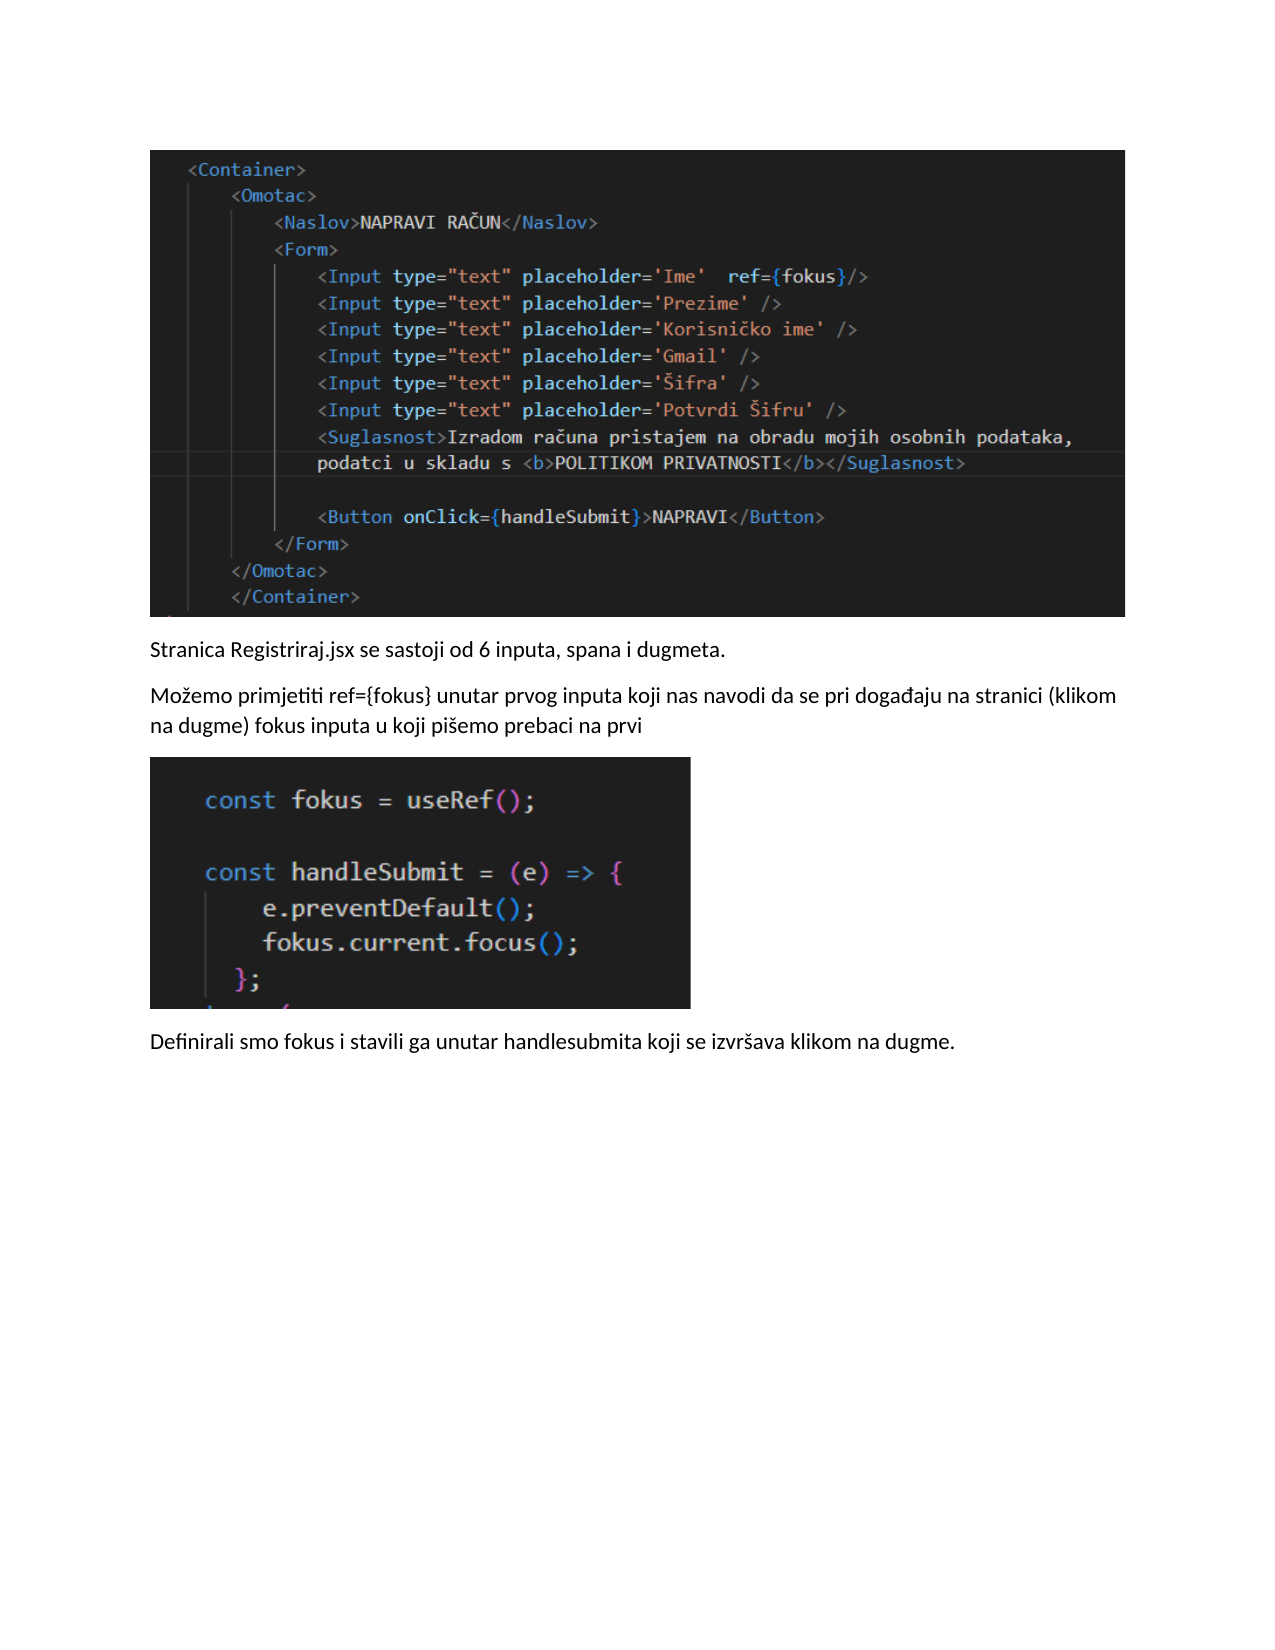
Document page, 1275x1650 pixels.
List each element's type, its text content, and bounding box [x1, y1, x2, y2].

text Stranica Registriraj.jsx se sastoji od 6 inputa, spana i dugmeta. [150, 635, 1125, 663]
text Definirali smo fokus i stavili ga unutar handlesubmita koji se izvršava klikom na dugme. [150, 1027, 1125, 1055]
text Možemo primjetiti ref={fokus} unutar prvog inputa koji nas navodi da se pri događaju na stranici (klikom na dugme) fokus inputa u koji pišemo prebaci na prvi [150, 681, 1125, 739]
